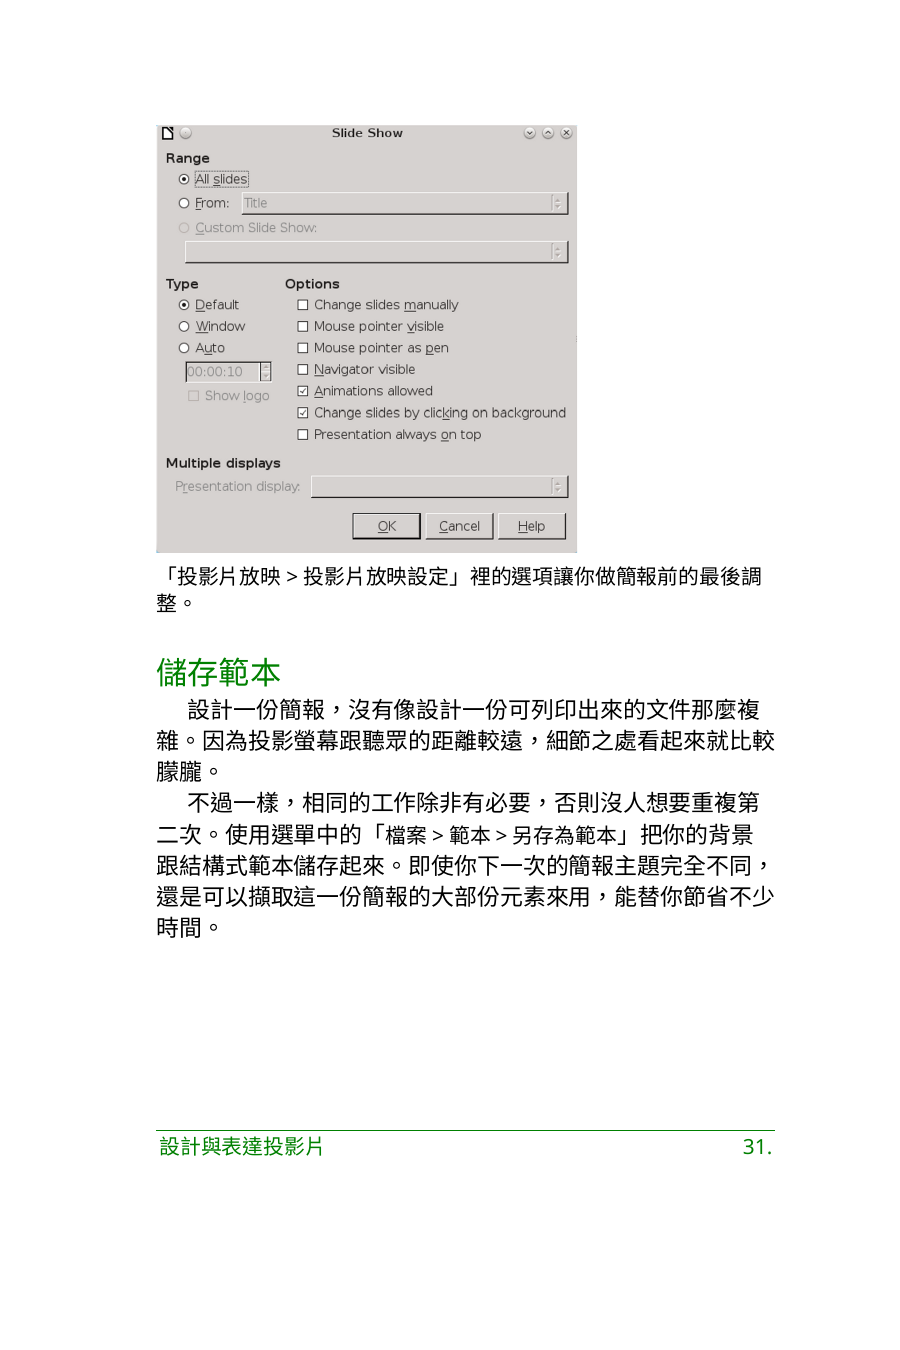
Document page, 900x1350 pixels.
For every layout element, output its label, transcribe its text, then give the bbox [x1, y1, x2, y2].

table_header [156, 125, 775, 554]
picture [156, 125, 578, 553]
subtitle 儲存範本 [156, 648, 775, 693]
table_cell 「投影片放映 > 投影片放映設定」裡的選項讓你做簡報前的最後調整。 [156, 555, 775, 617]
text 不過一樣，相同的工作除非有必要，否則沒人想要重複第二次。使用選單中的「檔案 > 範本 > 另存為範本」把你的背景跟結構式範本儲存起來。即使你下一次的簡報主題完全不同，還是可以擷取這一份簡報的大部份元素來用，能替你節省不少時間。 [156, 787, 775, 943]
text 設計一份簡報，沒有像設計一份可列印出來的文件那麼複雜。因為投影螢幕跟聽眾的距離較遠，細節之處看起來就比較朦朧。 [156, 693, 775, 787]
